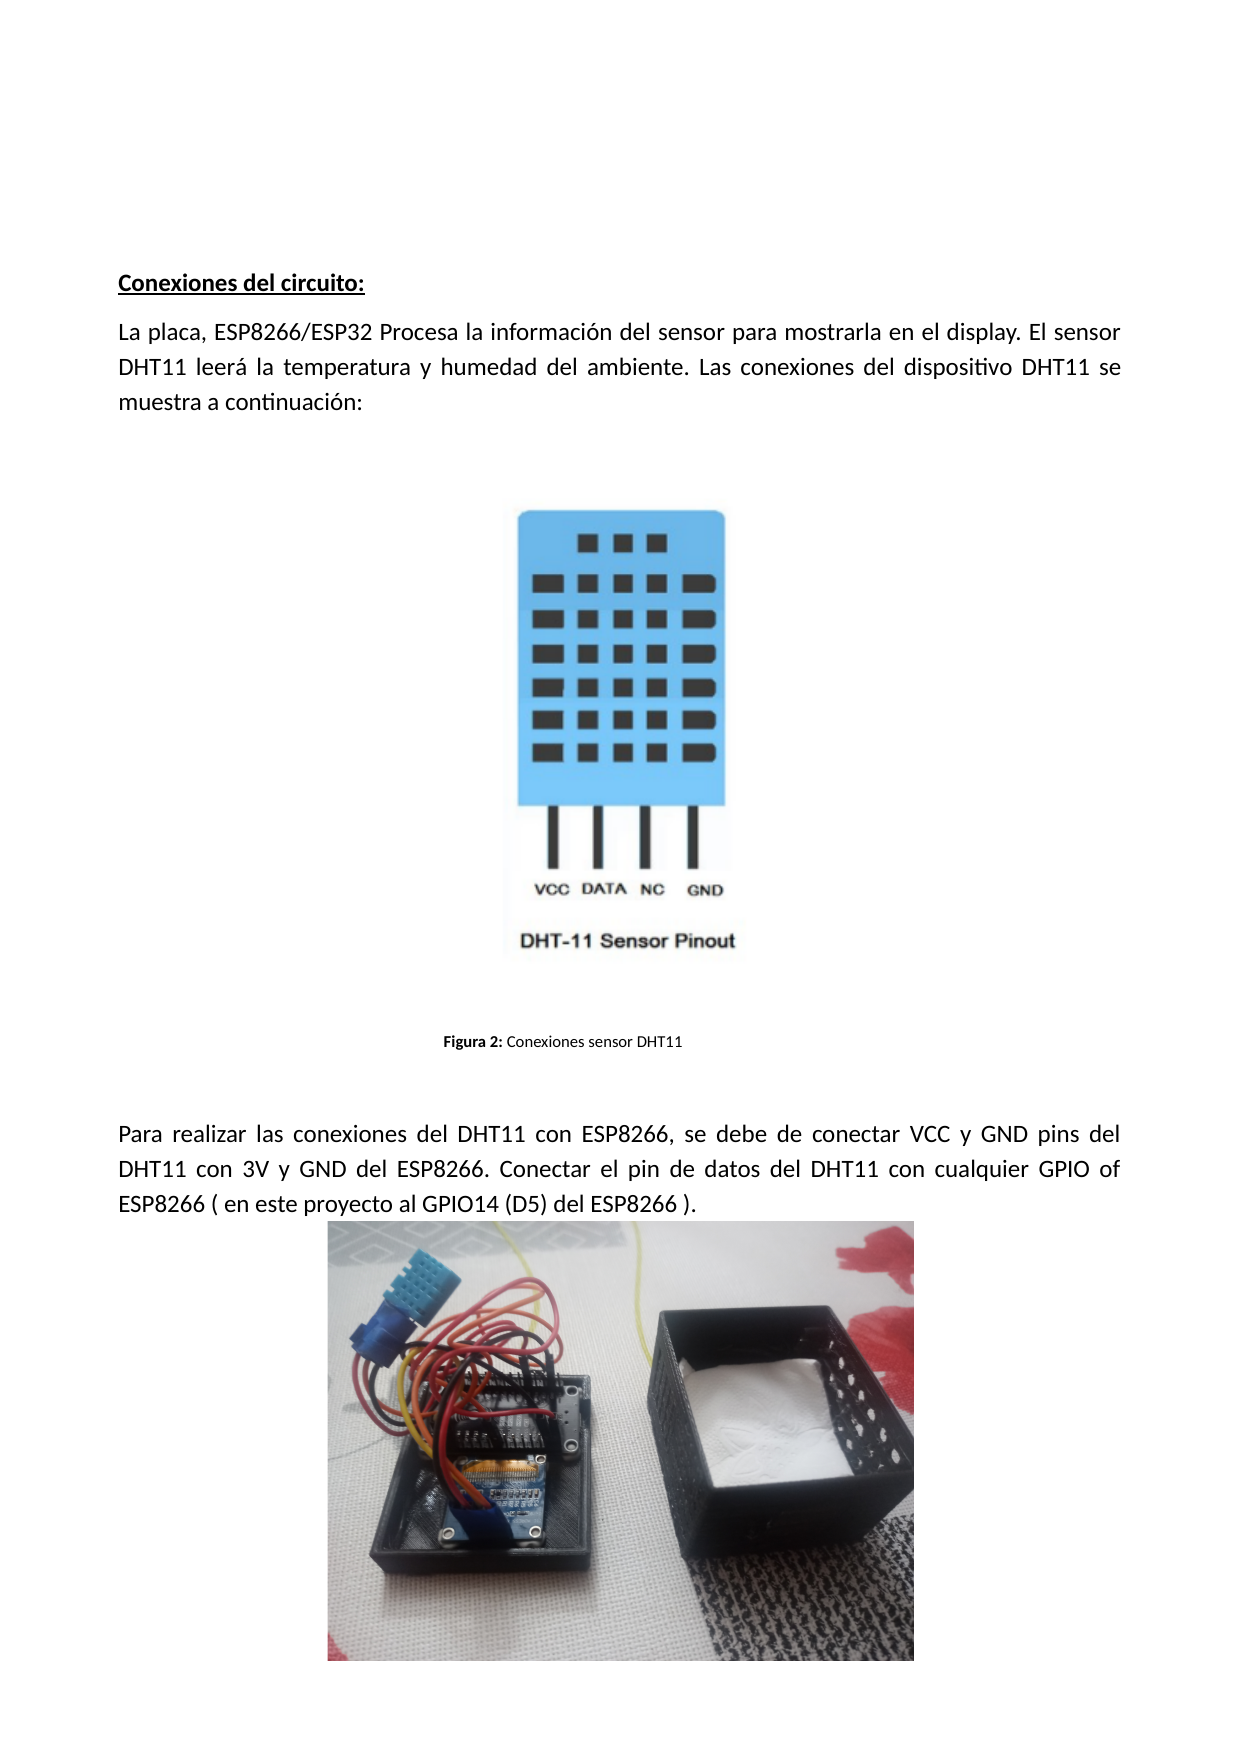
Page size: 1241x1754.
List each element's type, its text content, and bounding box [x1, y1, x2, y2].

picture [327, 1221, 914, 1661]
text La placa, ESP8266/ESP32 Procesa la información del sensor para mostrarla en el display. El sensor DHT11 leerá la temperatura y humedad del ambiente. Las conexiones del dispositivo DHT11 se muestra a continuación: [118, 316, 1122, 417]
text Figura 2: Conexiones sensor DHT11 [118, 1031, 1122, 1051]
text Conexiones del circuito: [118, 267, 1122, 297]
picture [403, 436, 837, 996]
text Para realizar las conexiones del DHT11 con ESP8266, se debe de conectar VCC y GND pins del DHT11 con 3V y GND del ESP8266. Conectar el pin de datos del DHT11 con cualquier GPIO of ESP8266 ( en este proyecto al GPIO14 (D5) del ESP8266 ). [118, 1118, 1122, 1219]
